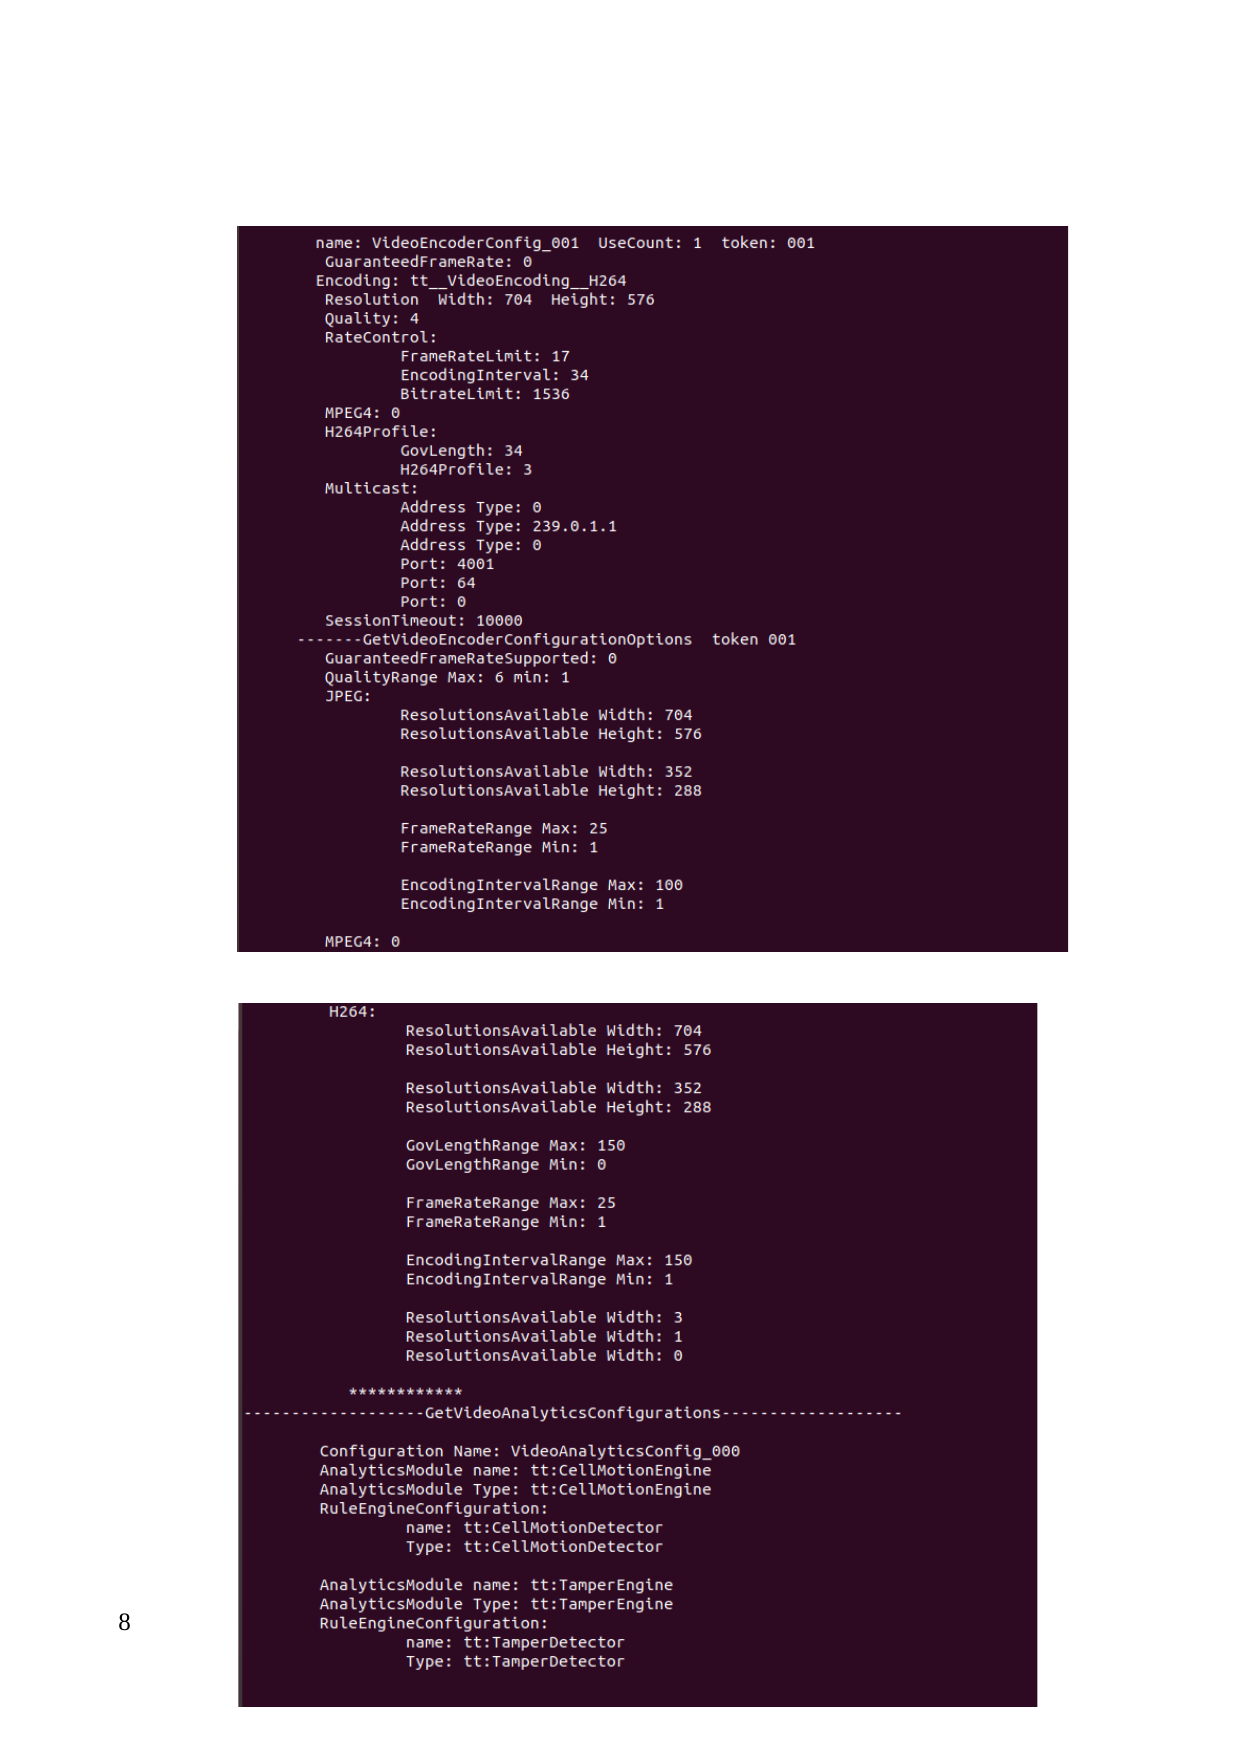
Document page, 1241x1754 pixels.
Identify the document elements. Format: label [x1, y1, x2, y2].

picture [237, 226, 1069, 952]
picture [238, 1003, 1038, 1707]
